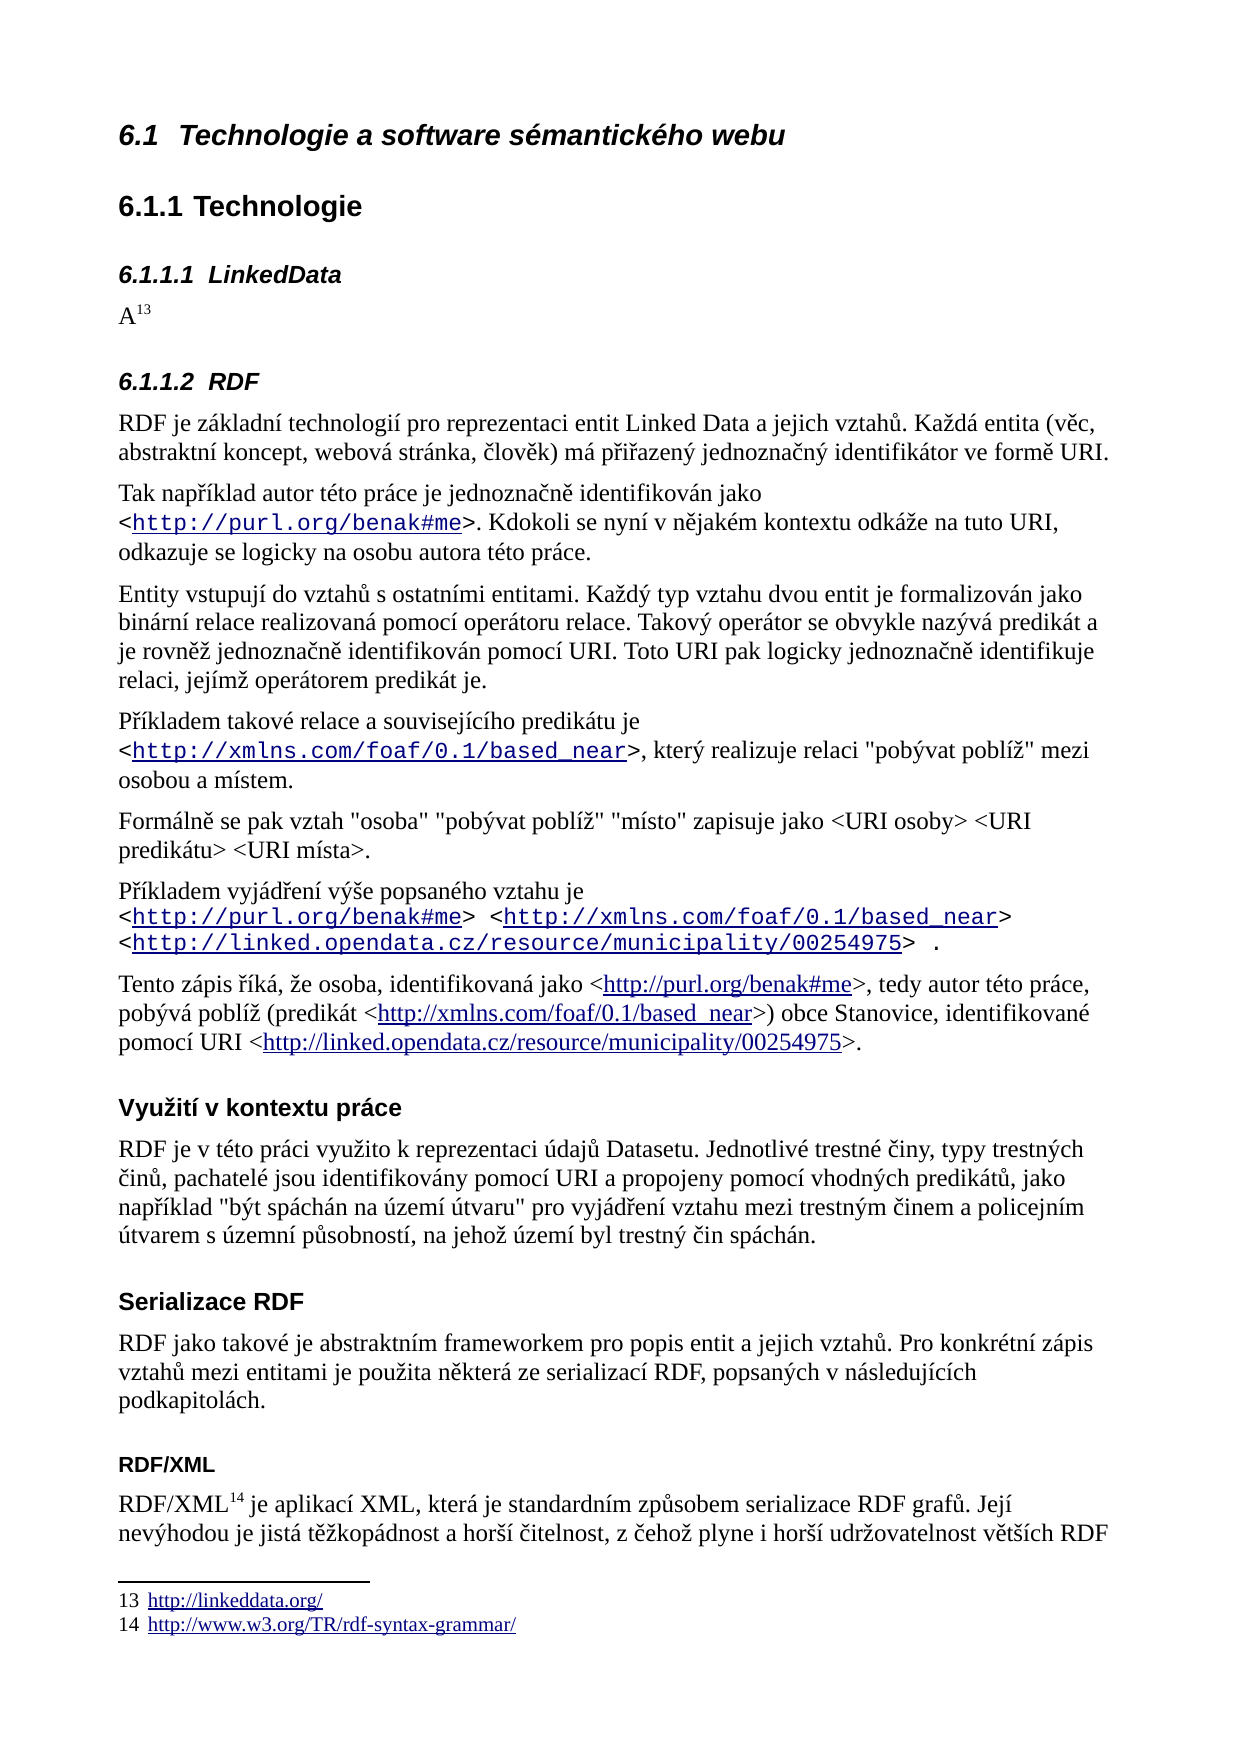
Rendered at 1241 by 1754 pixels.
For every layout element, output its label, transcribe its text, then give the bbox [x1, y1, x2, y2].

subtitle Technologie [118, 189, 1122, 223]
subtitle RDF [118, 367, 1122, 396]
text http://www.w3.org/TR/rdf-syntax-grammar/ [118, 1612, 1122, 1636]
text Příkladem takové relace a souvisejícího predikátu je <http://xmlns.com/foaf/0.1/based_near>, který realizuje relaci "pobývat poblíž" mezi osobou a místem. [118, 706, 1122, 794]
text Příkladem vyjádření výše popsaného vztahu je <http://purl.org/benak#me> <http://xmlns.com/foaf/0.1/based_near> <http://linked.opendata.cz/resource/municipality/00254975> . [118, 876, 1122, 957]
text Tento zápis říká, že osoba, identifikovaná jako <http://purl.org/benak#me>, tedy autor této práce, pobývá poblíž (predikát <http://xmlns.com/foaf/0.1/based_near>) obce Stanovice, identifikované pomocí URI <http://linked.opendata.cz/resource/municipality/00254975>. [118, 969, 1122, 1056]
text A [118, 301, 1122, 330]
subtitle RDF/XML [118, 1452, 1122, 1477]
subtitle Technologie a software sémantického webu [118, 118, 1122, 152]
text Tak například autor této práce je jednoznačně identifikován jako <http://purl.org/benak#me>. Kdokoli se nyní v nějakém kontextu odkáže na tuto URI, odkazuje se logicky na osobu autora této práce. [118, 478, 1122, 566]
text RDF jako takové je abstraktním frameworkem pro popis entit a jejich vztahů. Pro konkrétní zápis vztahů mezi entitami je použita některá ze serializací RDF, popsaných v následujících podkapitolách. [118, 1328, 1122, 1414]
text RDF/XML je aplikací XML, která je standardním způsobem serializace RDF grafů. Její nevýhodou je jistá těžkopádnost a horší čitelnost, z čehož plyne i horší udržovatelnost větších RDF [118, 1489, 1122, 1547]
text Formálně se pak vztah "osoba" "pobývat poblíž" "místo" zapisuje jako <URI osoby> <URI predikátu> <URI místa>. [118, 806, 1122, 864]
subtitle Serializace RDF [118, 1287, 1122, 1315]
text Entity vstupují do vztahů s ostatními entitami. Každý typ vztahu dvou entit je formalizován jako binární relace realizovaná pomocí operátoru relace. Takový operátor se obvykle nazývá predikát a je rovněž jednoznačně identifikován pomocí URI. Toto URI pak logicky jednoznačně identifikuje relaci, jejímž operátorem predikát je. [118, 579, 1122, 694]
text http://linkeddata.org/ [118, 1588, 1122, 1612]
text RDF je v této práci využito k reprezentaci údajů Datasetu. Jednotlivé trestné činy, typy trestných činů, pachatelé jsou identifikovány pomocí URI a propojeny pomocí vhodných predikátů, jako například "být spáchán na území útvaru" pro vyjádření vztahu mezi trestným činem a policejním útvarem s územní působností, na jehož území byl trestný čin spáchán. [118, 1134, 1122, 1249]
subtitle Využití v kontextu práce [118, 1093, 1122, 1122]
text RDF je základní technologií pro reprezentaci entit Linked Data a jejich vztahů. Každá entita (věc, abstraktní koncept, webová stránka, člověk) má přiřazený jednoznačný identifikátor ve formě URI. [118, 408, 1122, 466]
subtitle LinkedData [118, 260, 1122, 289]
